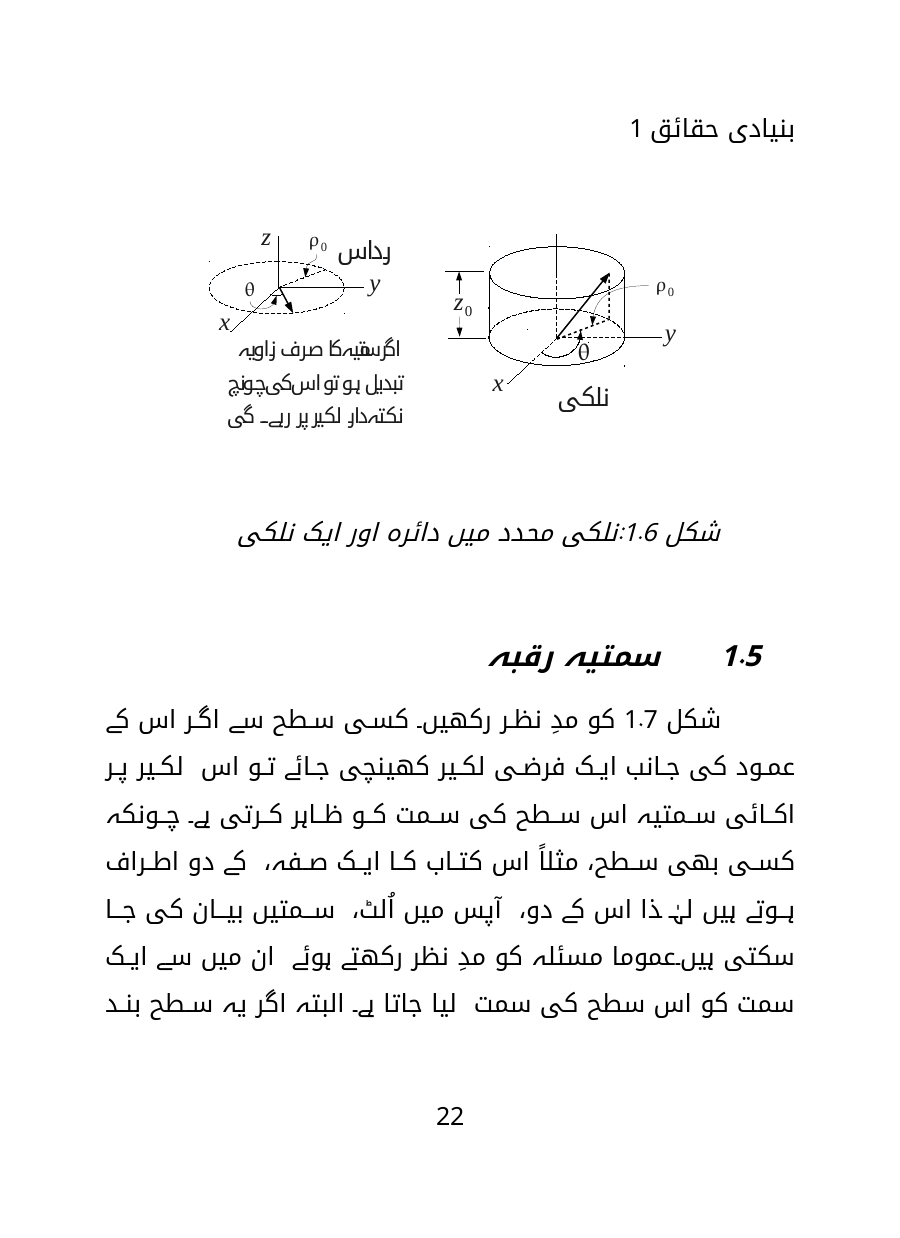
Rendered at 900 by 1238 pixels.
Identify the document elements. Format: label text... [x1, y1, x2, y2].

text شکل 1.7 کو مدِ نظر رکھیں۔ کسی سطح سے اگر اس کے عمود کی جانب ایک فرضی لکیر کھینچی جائے تو اس لکیر پر اکائی سمتیہ اس سطح کی سمت کو ظاہر کرتی ہے۔ چونکہ کسی بھی سطح، مثلاً اس کتاب کا ایک صفہ، کے دو اطراف ہوتے ہیں لہٰذا اس کے دو، آپس میں اُلٹ، سمتیں بیان کی جا سکتی ہیں۔عموما مسئلہ کو مدِ نظر رکھتے ہوئے ان میں سے ایک سمت کو اس سطح کی سمت لیا جاتا ہے۔ البتہ اگر یہ سطح بند سطح ہو ، مثلاً گیند کی شکل کا ہو، تب باہر جانب کو ہی اس سطح کی سمت لیا جاتا ہے۔ شکل میں اُوپر کی سطح کا رقبہہے اور اس کی سمت ہے۔ لہٰذا سمتیہ کا طول، ہے اور اس کی سمت ہے یعنی [105, 696, 795, 1028]
subtitle سمتیہ رقبہ [105, 628, 720, 684]
text شکل 1.6:نلکی محدد میں دائرہ اور ایک نلکی [180, 195, 720, 557]
